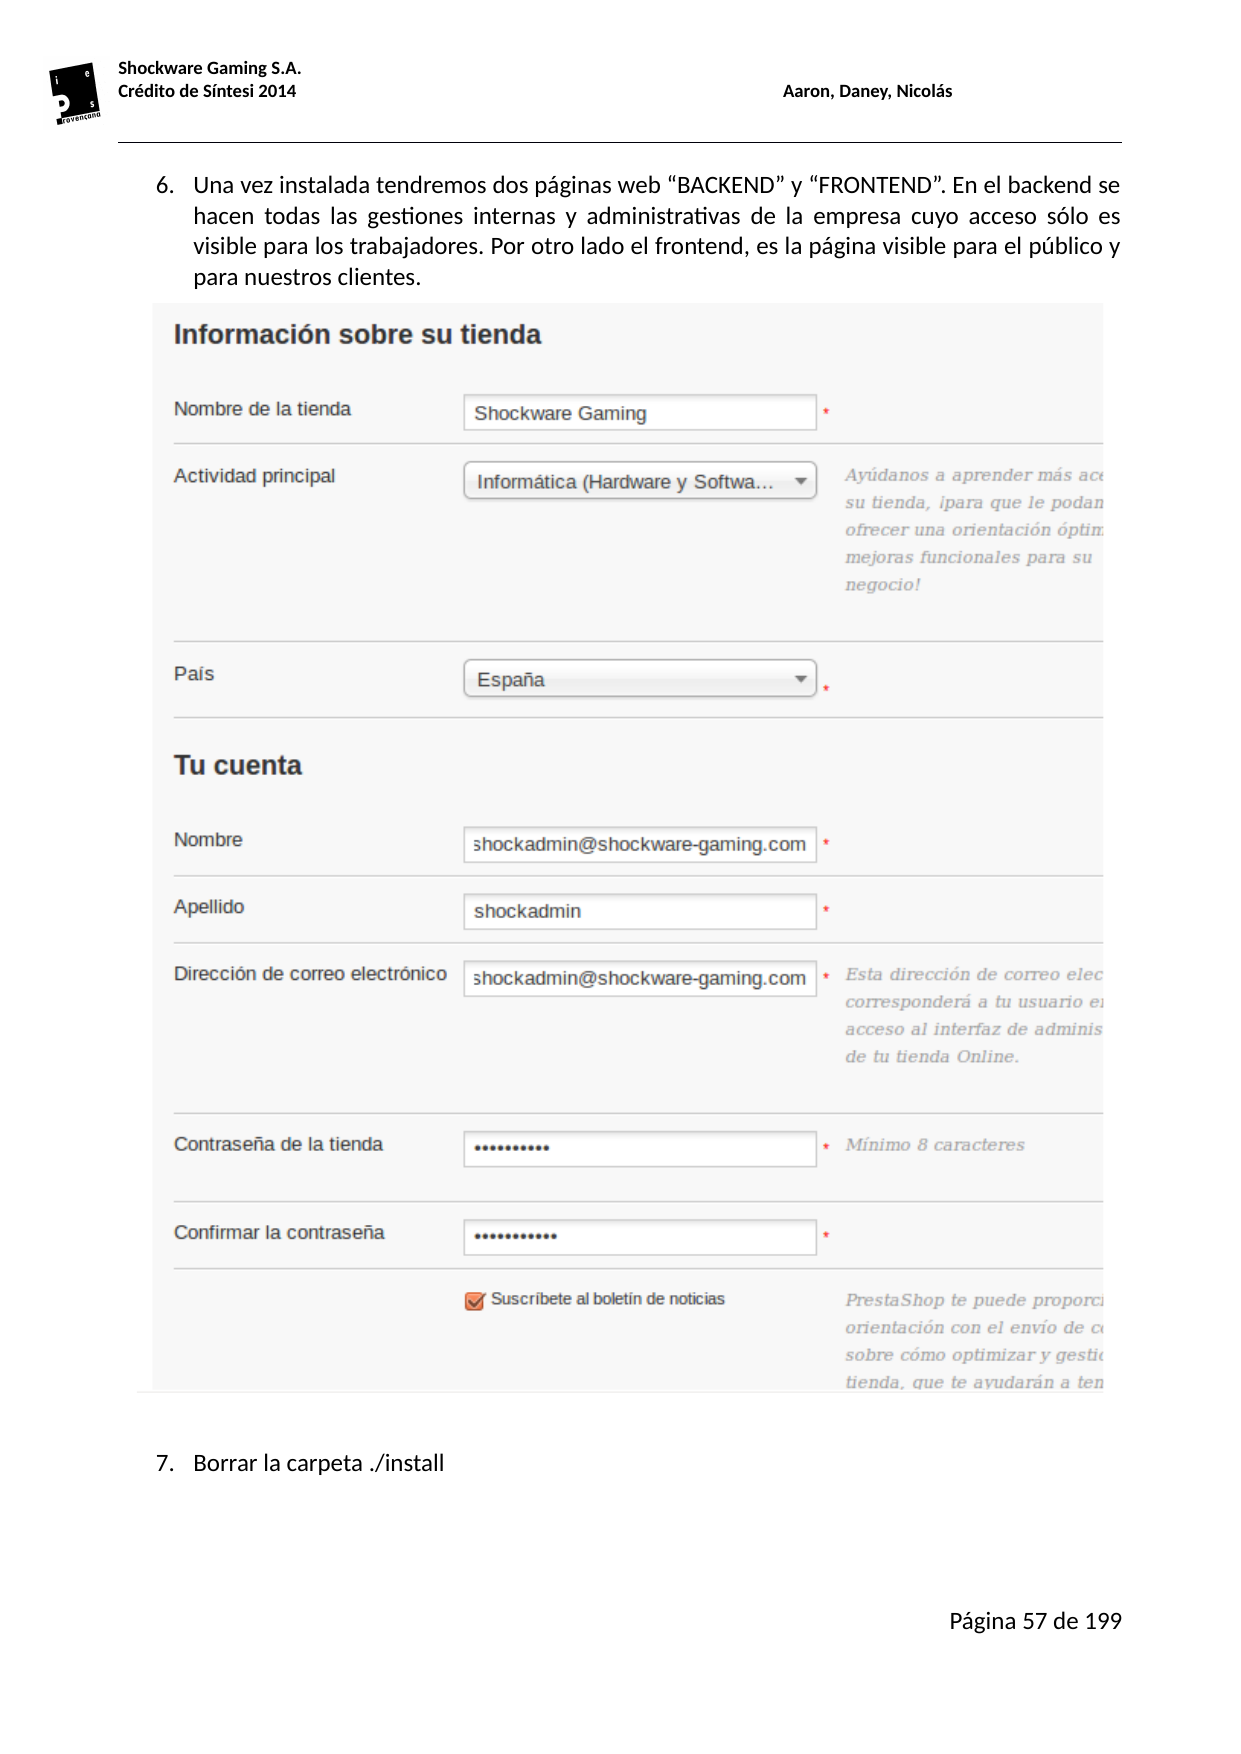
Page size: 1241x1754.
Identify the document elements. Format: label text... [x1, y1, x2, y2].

picture [136, 303, 1104, 1393]
list Una vez instalada tendremos dos páginas web “BACKEND” y “FRONTEND”. En el backend se hacen todas las gestiones internas y administrativas de la empresa cuyo acceso sólo es visible para los trabajadores. Por otro lado el frontend, es la página visible para el público y para nuestros clientes. [156, 169, 1122, 291]
picture [43, 56, 110, 130]
list Borrar la carpeta ./install [156, 1447, 1122, 1477]
